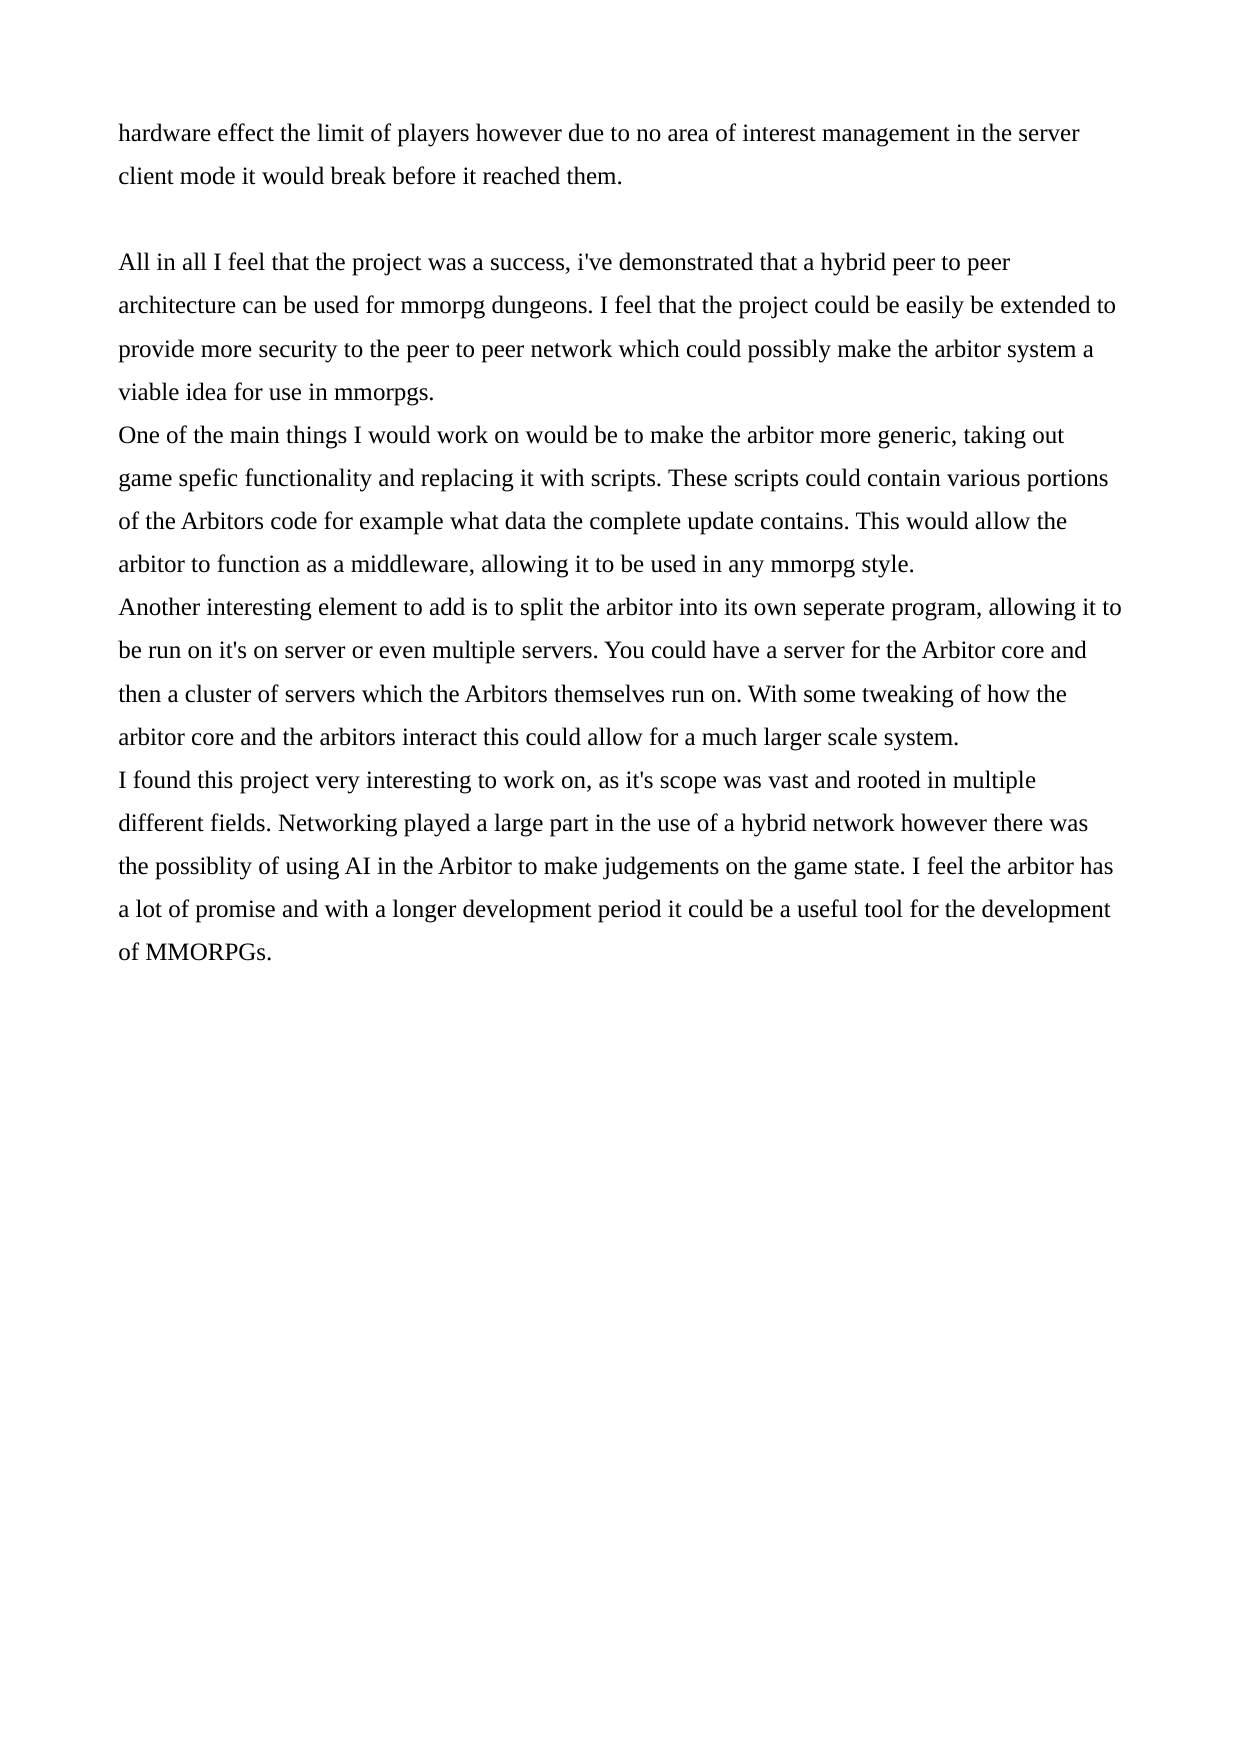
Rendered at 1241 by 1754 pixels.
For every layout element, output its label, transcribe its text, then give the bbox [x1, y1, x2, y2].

text All in all I feel that the project was a success, i've demonstrated that a hybrid peer to peer architecture can be used for mmorpg dungeons. I feel that the project could be easily be extended to provide more security to the peer to peer network which could possibly make the arbitor system a viable idea for use in mmorpgs. [118, 247, 1122, 406]
text hardware effect the limit of players however due to no area of interest management in the server client mode it would break before it reached them. [118, 118, 1122, 190]
text Another interesting element to add is to split the arbitor into its own seperate program, allowing it to be run on it's on server or even multiple servers. You could have a server for the Arbitor core and then a cluster of servers which the Arbitors themselves run on. With some tweaking of how the arbitor core and the arbitors interact this could allow for a much larger scale system. [118, 592, 1122, 751]
text I found this project very interesting to work on, as it's scope was vast and rooted in multiple different fields. Networking played a large part in the use of a hybrid network however there was the possiblity of using AI in the Arbitor to make judgements on the game state. I feel the arbitor has a lot of promise and with a longer development period it could be a useful tool for the development of MMORPGs. [118, 765, 1122, 966]
text One of the main things I would work on would be to make the arbitor more generic, taking out game spefic functionality and replacing it with scripts. These scripts could contain various portions of the Arbitors code for example what data the complete update contains. This would allow the arbitor to function as a middleware, allowing it to be used in any mmorpg style. [118, 420, 1122, 578]
